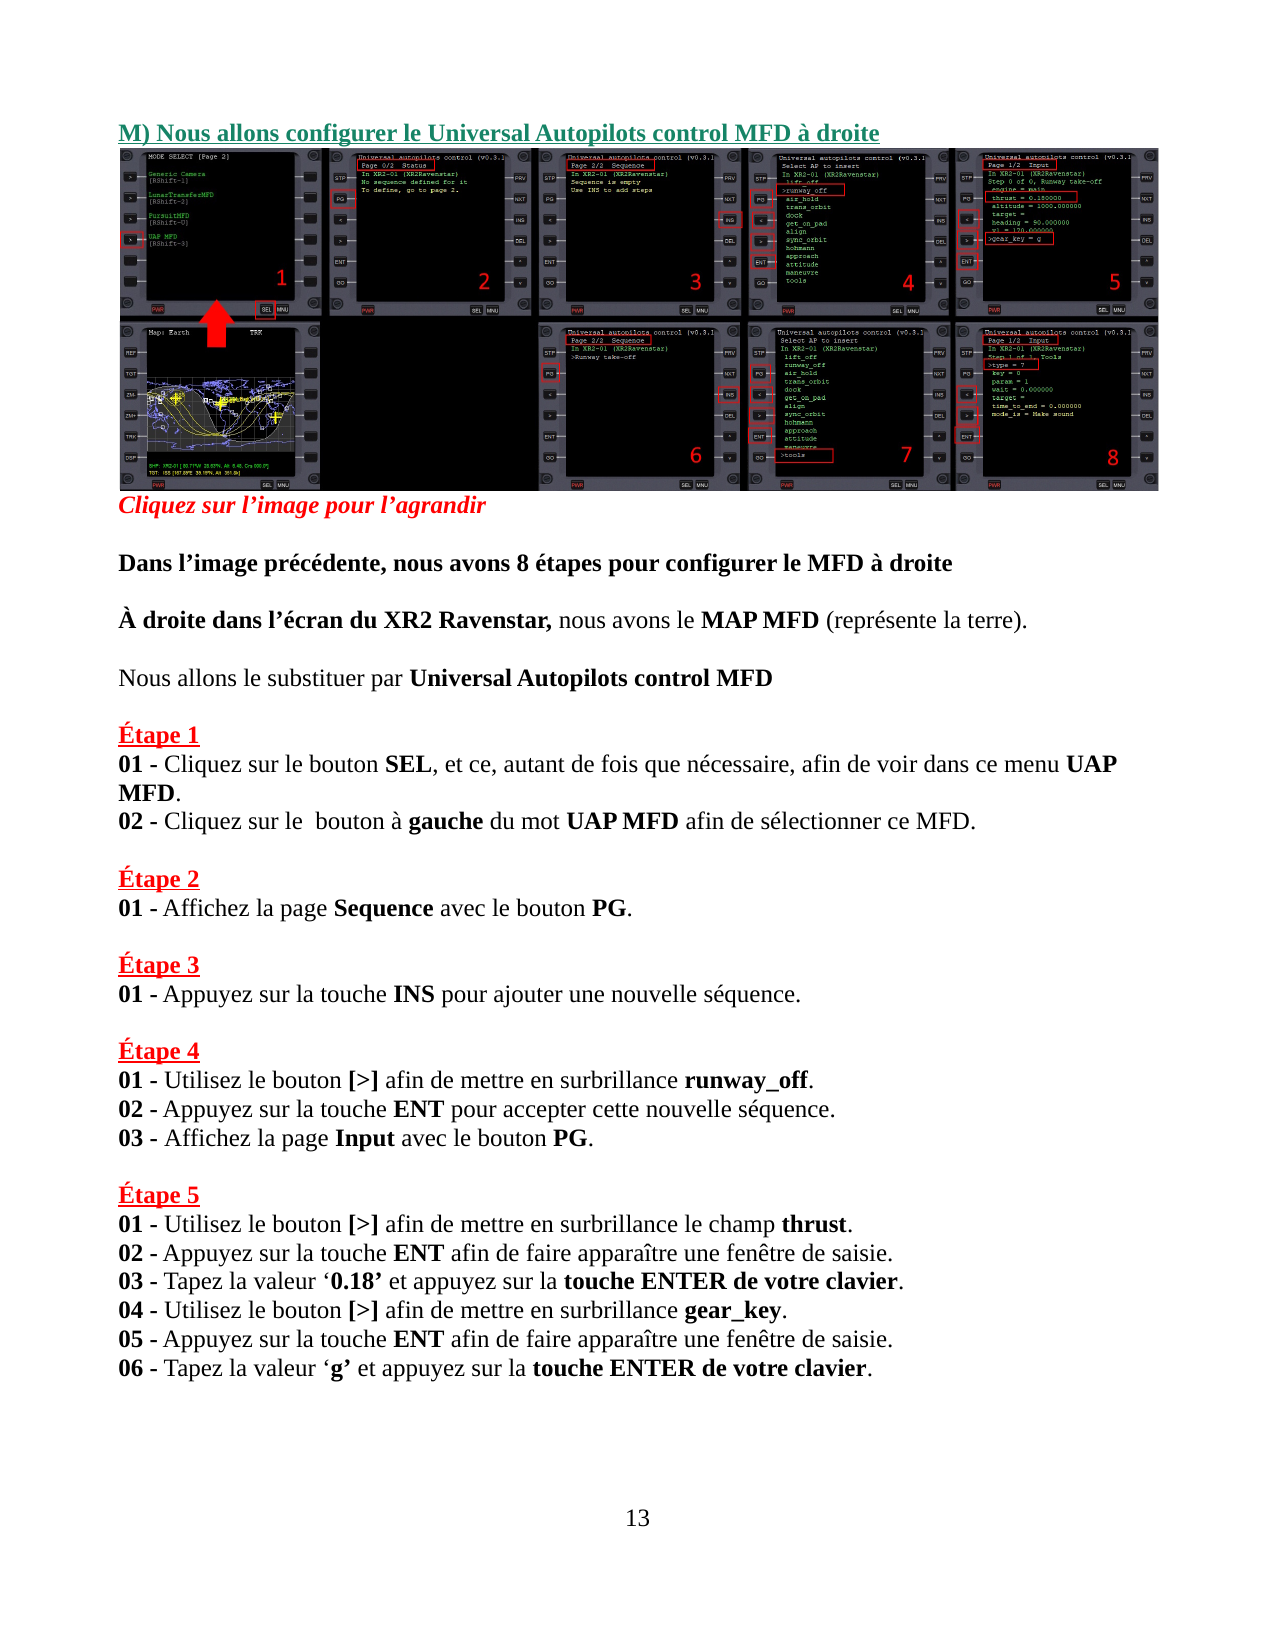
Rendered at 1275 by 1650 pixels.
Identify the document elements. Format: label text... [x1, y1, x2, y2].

text 01 - Cliquez sur le bouton SEL, et ce, autant de fois que nécessaire, afin de voir dans ce menu UAP MFD. [118, 749, 1157, 806]
text M) Nous allons configurer le Universal Autopilots control MFD à droite [118, 118, 1157, 147]
text 03 - Tapez la valeur ‘0.18’ et appuyez sur la touche ENTER de votre clavier. [118, 1266, 1157, 1295]
text 01 - Utilisez le bouton [>] afin de mettre en surbrillance runway_off. [118, 1065, 1157, 1094]
text 01 - Affichez la page Sequence avec le bouton PG. [118, 893, 1157, 921]
text Cliquez sur l’image pour l’agrandir [118, 147, 1157, 519]
text Étape 1 [118, 720, 1157, 749]
text Dans l’image précédente, nous avons 8 étapes pour configurer le MFD à droite [118, 548, 1157, 576]
text Étape 5 [118, 1180, 1157, 1209]
text 01 - Utilisez le bouton [>] afin de mettre en surbrillance le champ thrust. [118, 1209, 1157, 1238]
text 02 - Appuyez sur la touche ENT afin de faire apparaître une fenêtre de saisie. [118, 1238, 1157, 1266]
text 05 - Appuyez sur la touche ENT afin de faire apparaître une fenêtre de saisie. [118, 1324, 1157, 1353]
text À droite dans l’écran du XR2 Ravenstar, nous avons le MAP MFD (représente la terre). [118, 605, 1157, 634]
text 03 - Affichez la page Input avec le bouton PG. [118, 1123, 1157, 1151]
picture [119, 148, 1159, 491]
text 02 - Cliquez sur le bouton à gauche du mot UAP MFD afin de sélectionner ce MFD. [118, 806, 1157, 835]
text Nous allons le substituer par Universal Autopilots control MFD [118, 663, 1157, 691]
text 02 - Appuyez sur la touche ENT pour accepter cette nouvelle séquence. [118, 1094, 1157, 1123]
text Étape 3 [118, 950, 1157, 979]
text Étape 4 [118, 1036, 1157, 1065]
text Étape 2 [118, 864, 1157, 893]
text 04 - Utilisez le bouton [>] afin de mettre en surbrillance gear_key. [118, 1295, 1157, 1324]
text 01 - Appuyez sur la touche INS pour ajouter une nouvelle séquence. [118, 979, 1157, 1008]
text 06 - Tapez la valeur ‘g’ et appuyez sur la touche ENTER de votre clavier. [118, 1353, 1157, 1381]
